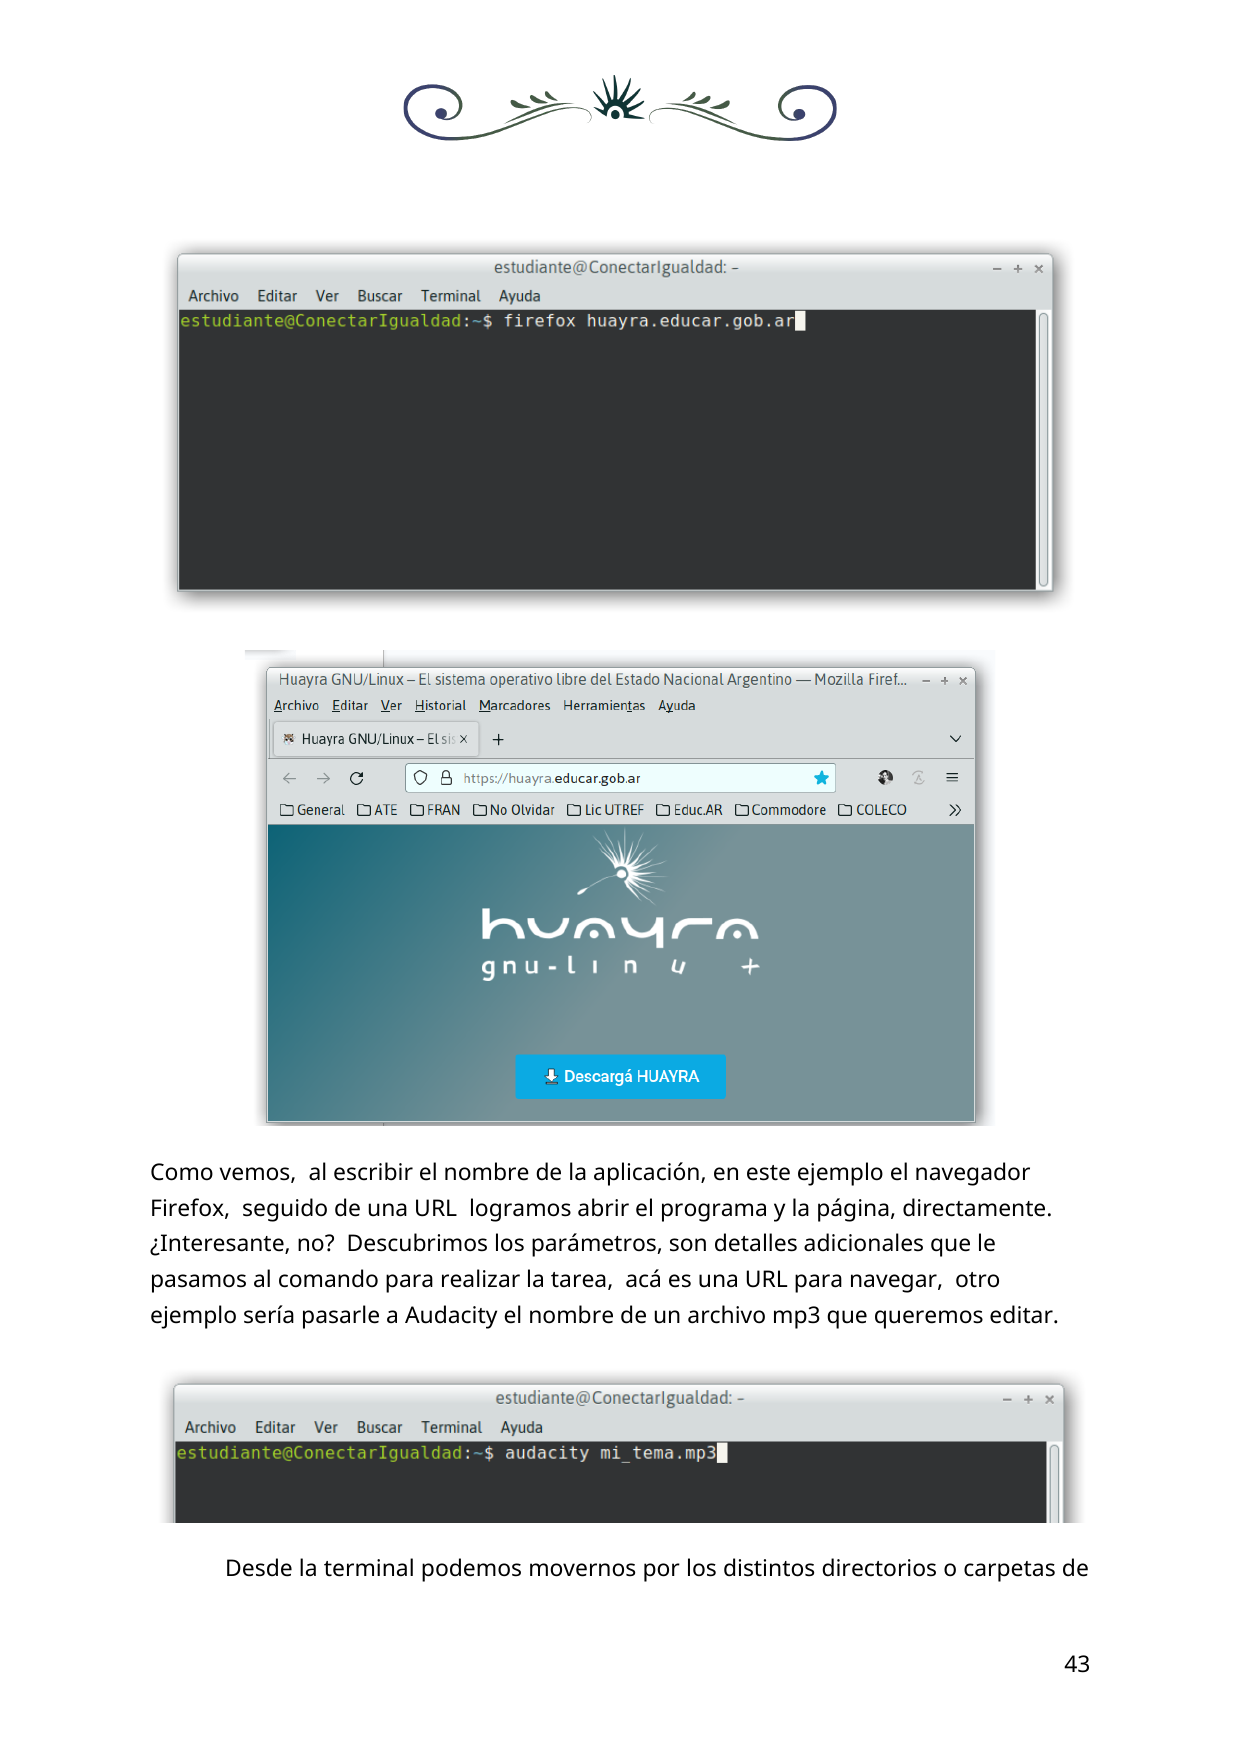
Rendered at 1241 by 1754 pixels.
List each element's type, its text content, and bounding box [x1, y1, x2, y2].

picture [150, 1360, 1091, 1523]
picture [403, 75, 837, 141]
picture [244, 650, 996, 1126]
text Como vemos, al escribir el nombre de la aplicación, en este ejemplo el navegador Firefox, seguido de una URL logramos abrir el programa y la página, directamente. ¿Interesante, no? Descubrimos los parámetros, son detalles adicionales que le pasamos al comando para realizar la tarea, acá es una URL para navegar, otro ejemplo sería pasarle a Audacity el nombre de un archivo mp3 que queremos editar. [150, 1156, 1090, 1331]
picture [150, 221, 1091, 622]
text Desde la terminal podemos movernos por los distintos directorios o carpetas de [150, 1552, 1090, 1583]
